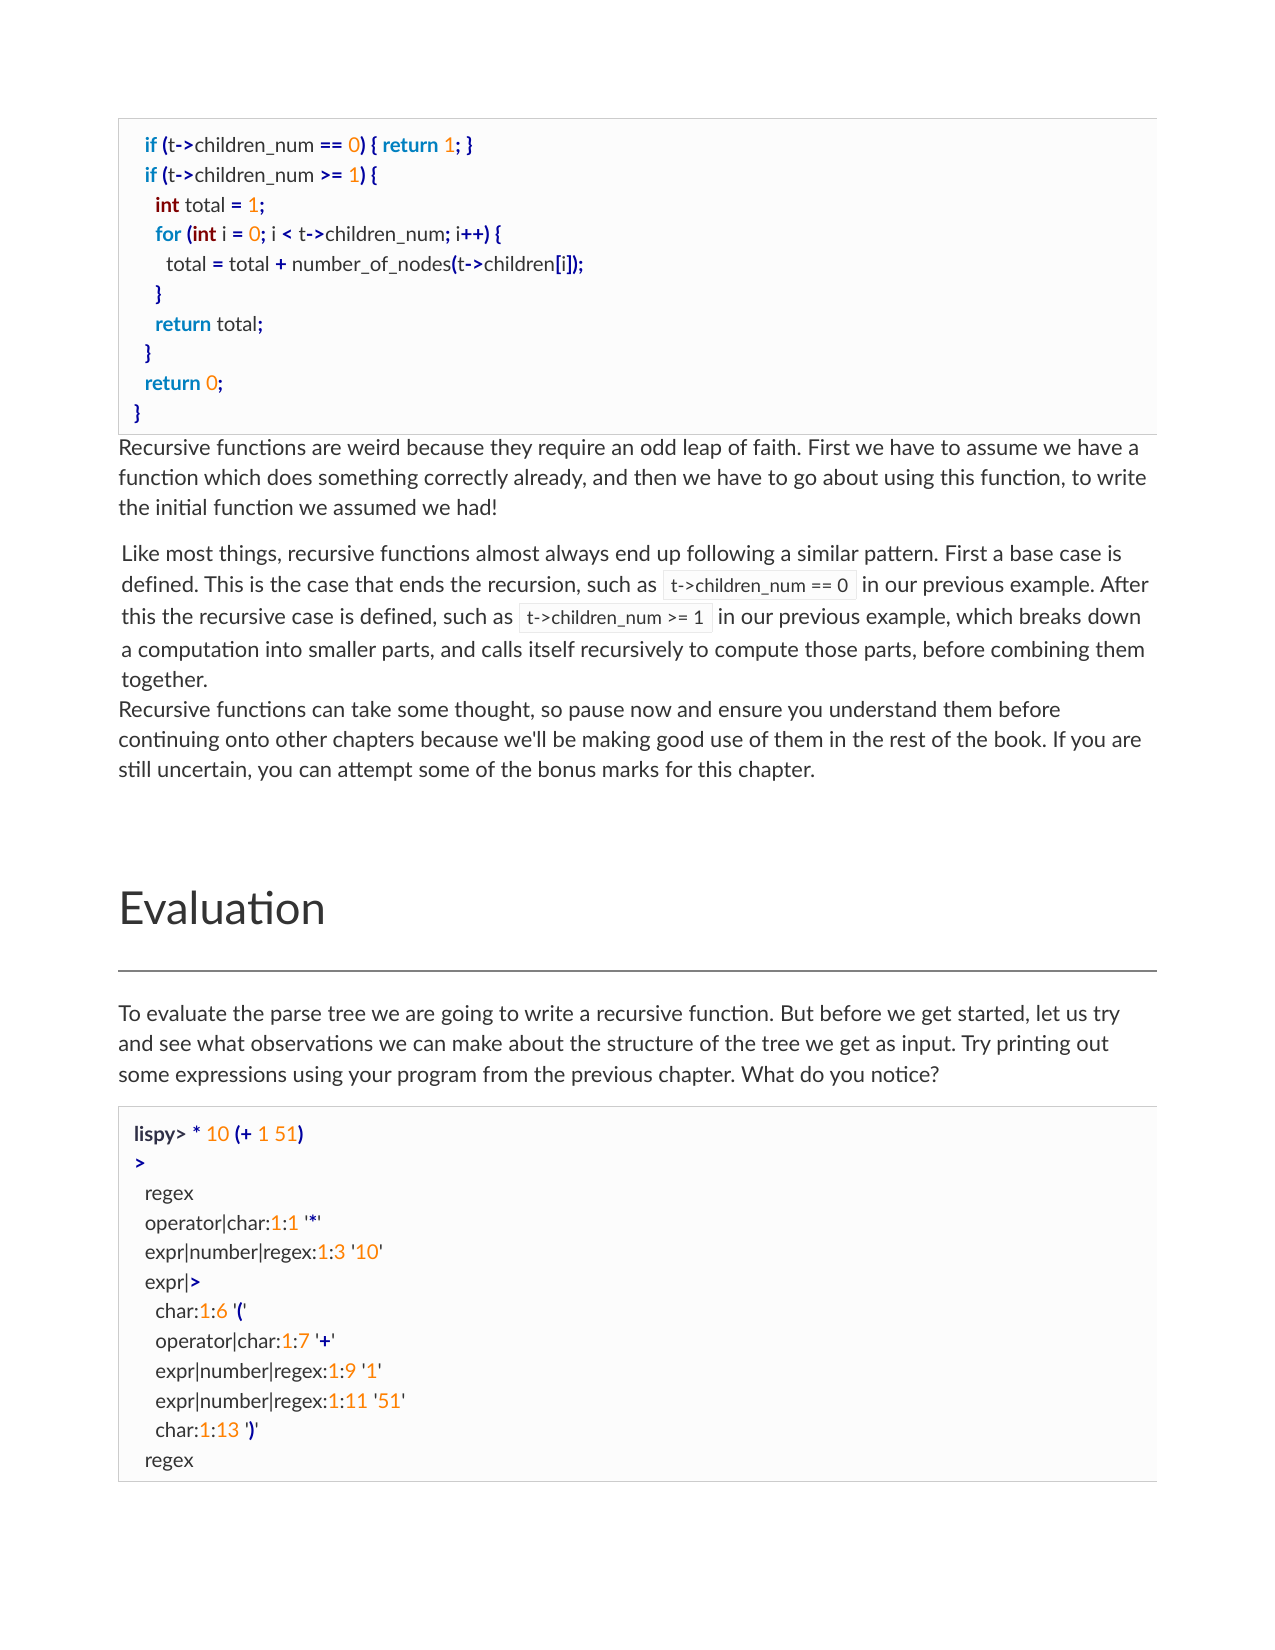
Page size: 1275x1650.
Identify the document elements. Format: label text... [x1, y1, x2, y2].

text > [119, 1136, 1157, 1166]
text total = total + number_of_nodes(t->children[i]); [119, 237, 1157, 267]
text regex [119, 1433, 1157, 1481]
text char:1:6 '(' [119, 1284, 1157, 1314]
text return 0; [119, 356, 1157, 385]
text expr|number|regex:1:11 '51' [119, 1373, 1157, 1403]
text char:1:13 ')' [119, 1403, 1157, 1433]
text return total; [119, 296, 1157, 326]
text } [119, 385, 1157, 434]
text regex [119, 1166, 1157, 1195]
text expr|number|regex:1:3 '10' [119, 1225, 1157, 1254]
text operator|char:1:1 '*' [119, 1195, 1157, 1225]
text lispy> * 10 (+ 1 51) [119, 1107, 1157, 1136]
text } [119, 326, 1157, 356]
subtitle Evaluation [118, 880, 1157, 934]
text int total = 1; [119, 177, 1157, 207]
text Recursive functions are weird because they require an odd leap of faith. First we have to assume we have a function which does something correctly already, and then we have to go about using this function, to write the initial function we assumed we had! [118, 435, 1157, 520]
text for (int i = 0; i < t->children_num; i++) { [119, 207, 1157, 237]
text if (t->children_num >= 1) { [119, 148, 1157, 177]
text } [119, 267, 1157, 296]
text expr|> [119, 1254, 1157, 1284]
text To evaluate the parse tree we are going to write a recursive function. But before we get started, let us try and see what observations we can make about the structure of the tree we get as input. Try printing out some expressions using your program from the previous chapter. What do you notice? [118, 1000, 1157, 1087]
text if (t->children_num == 0) { return 1; } [119, 119, 1157, 148]
text Recursive functions can take some thought, so pause now and ensure you understand them before continuing onto other chapters because we'll be making good use of them in the rest of the book. If you are still uncertain, you can attempt some of the bonus marks for this chapter. [118, 696, 1157, 782]
text Like most things, recursive functions almost always end up following a similar pattern. First a base case is defined. This is the case that ends the recursion, such as t->children_num == 0 in our previous example. After this the recursive case is defined, such as t->children_num >= 1 in our previous example, which breaks down a computation into smaller parts, and calls itself recursively to compute those parts, before combining them together. [121, 540, 1154, 692]
text expr|number|regex:1:9 '1' [119, 1344, 1157, 1373]
text operator|char:1:7 '+' [119, 1314, 1157, 1344]
